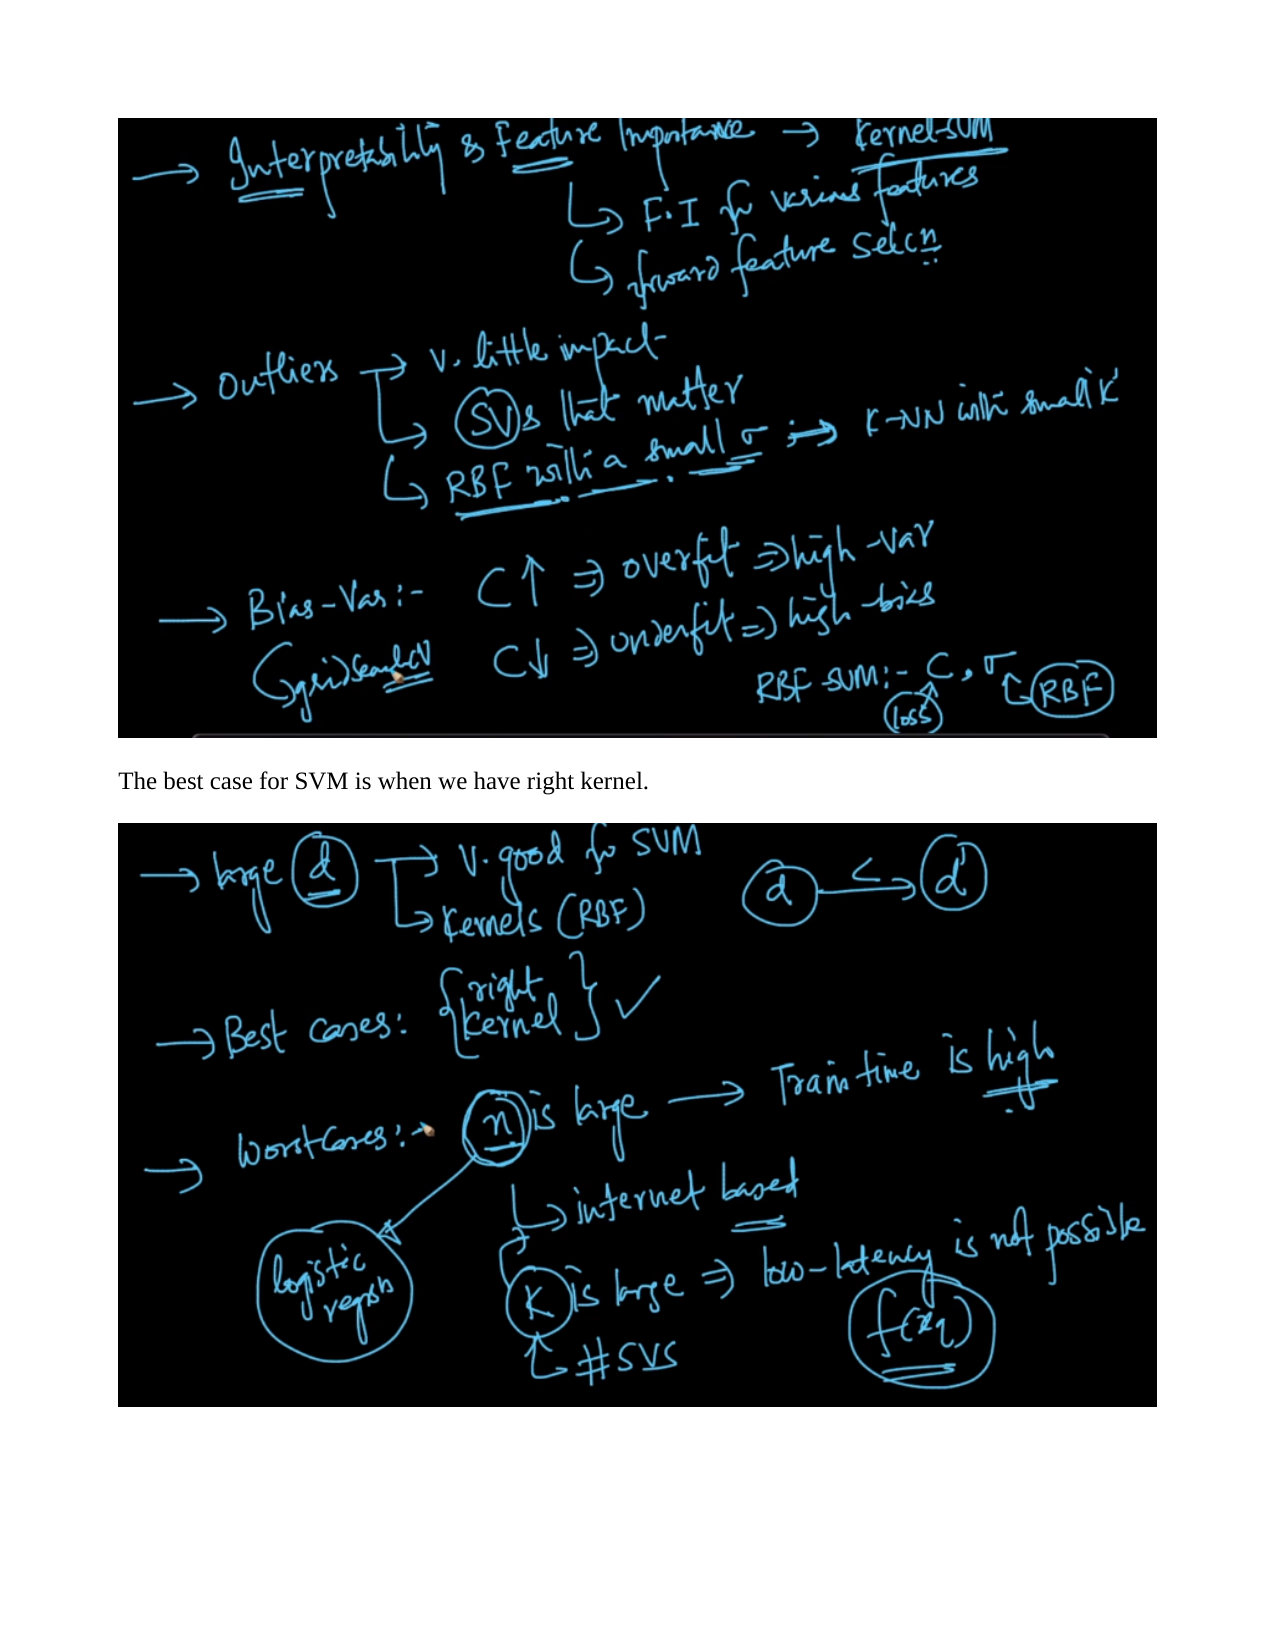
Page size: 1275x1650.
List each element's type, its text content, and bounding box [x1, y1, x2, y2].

picture [118, 823, 1157, 1407]
text The best case for SVM is when we have right kernel. [118, 766, 1157, 795]
picture [118, 118, 1157, 738]
